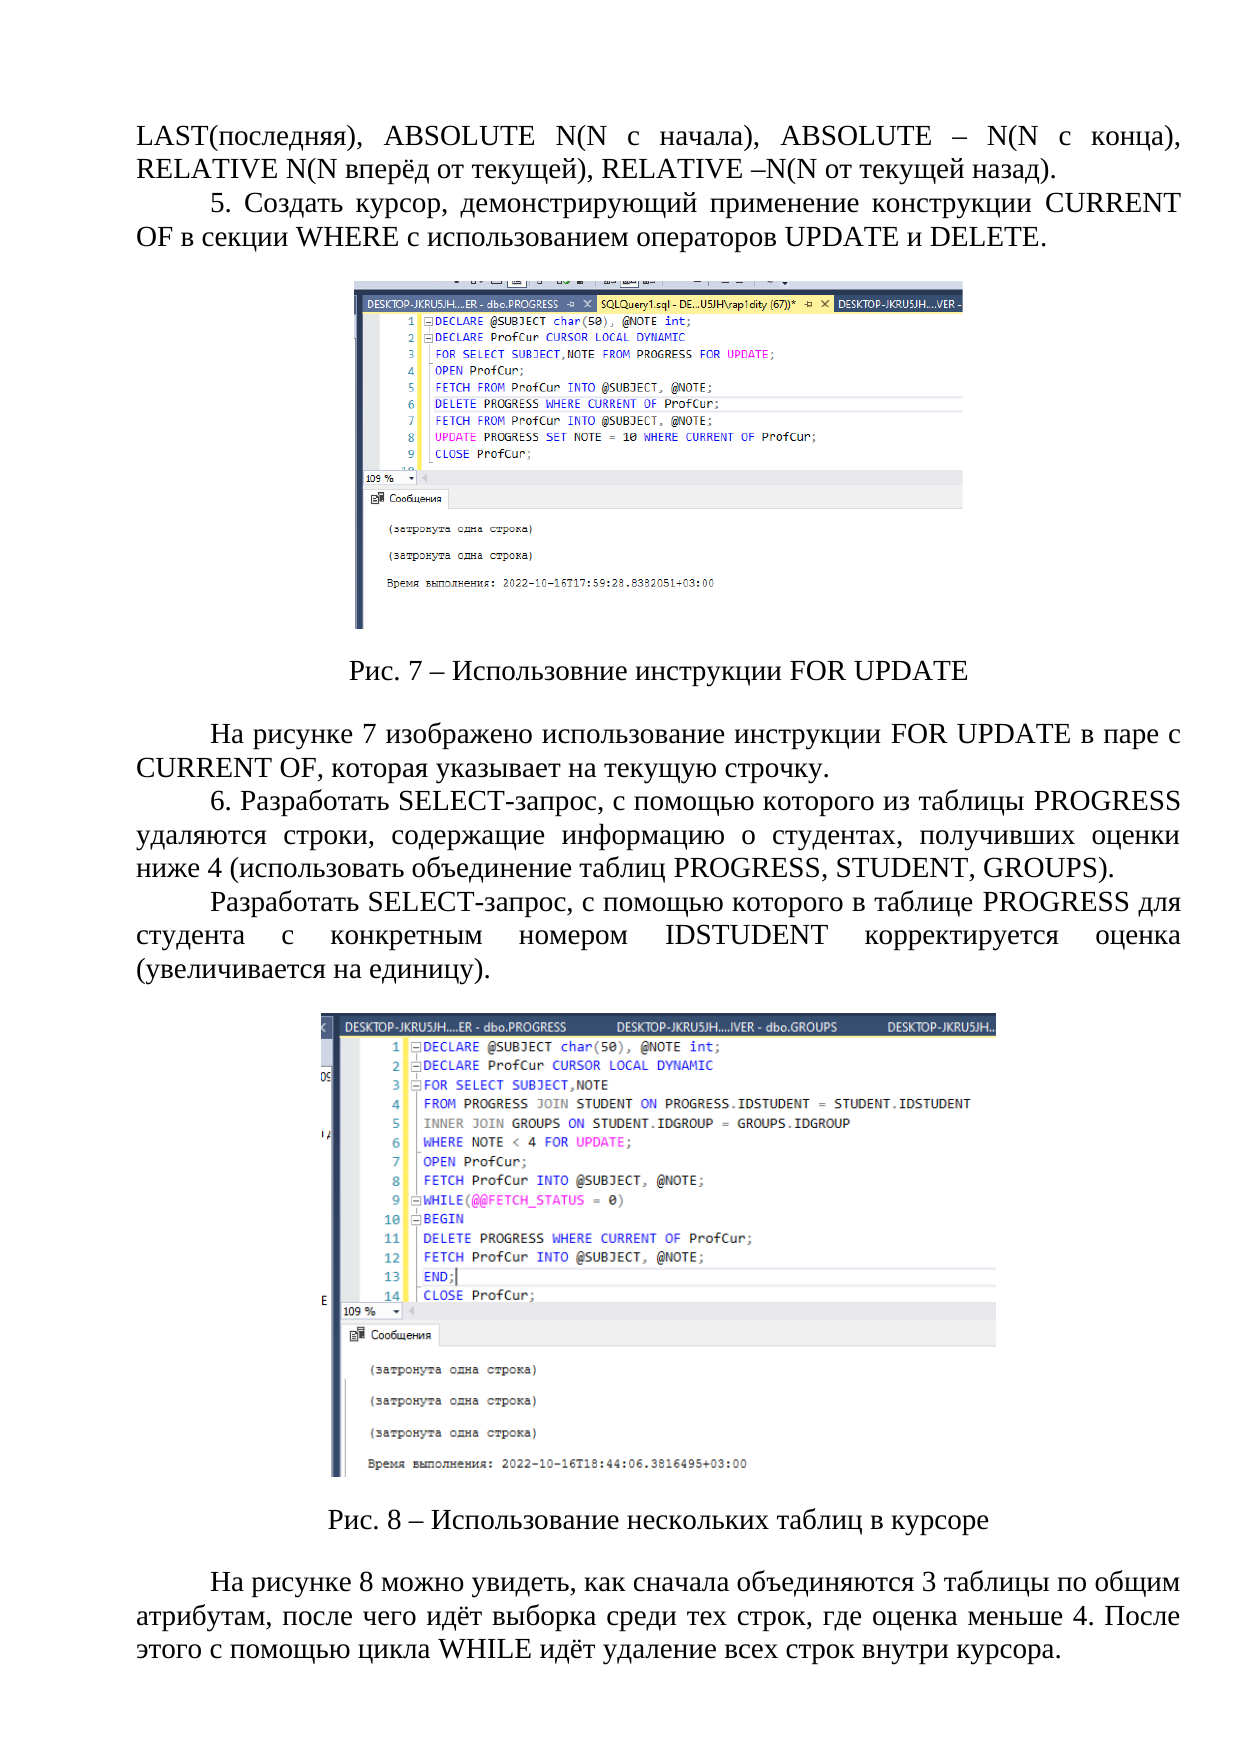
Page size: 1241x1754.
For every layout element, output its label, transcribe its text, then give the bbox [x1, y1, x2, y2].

text Рис. 8 – Использование нескольких таблиц в курсоре [136, 1502, 1181, 1535]
text LAST(последняя), ABSOLUTE N(N с начала), ABSOLUTE – N(N с конца), RELATIVE N(N вперёд от текущей), RELATIVE –N(N от текущей назад). [136, 118, 1181, 185]
picture [354, 281, 963, 629]
text На рисунке 8 можно увидеть, как сначала объединяются 3 таблицы по общим атрибутам, после чего идёт выборка среди тех строк, где оценка меньше 4. После этого с помощью цикла WHILE идёт удаление всех строк внутри курсора. [136, 1564, 1181, 1665]
text 5. Создать курсор, демонстрирующий применение конструкции CURRENT OF в секции WHERE с использованием операторов UPDATE и DELETE. [136, 185, 1181, 252]
text Рис. 7 – Использовние инструкции FOR UPDATE [136, 653, 1181, 687]
picture [321, 1013, 996, 1477]
text Разработать SELECT-запрос, с помощью которого в таблице PROGRESS для студента с конкретным номером IDSTUDENT корректируется оценка (увеличивается на единицу). [136, 884, 1181, 984]
text 6. Разработать SELECT-запрос, с помощью которого из таблицы PROGRESS удаляются строки, содержащие информацию о студентах, получивших оценки ниже 4 (использовать объединение таблиц PROGRESS, STUDENT, GROUPS). [136, 783, 1181, 884]
text На рисунке 7 изображено использование инструкции FOR UPDATE в паре с CURRENT OF, которая указывает на текущую строчку. [136, 716, 1181, 783]
